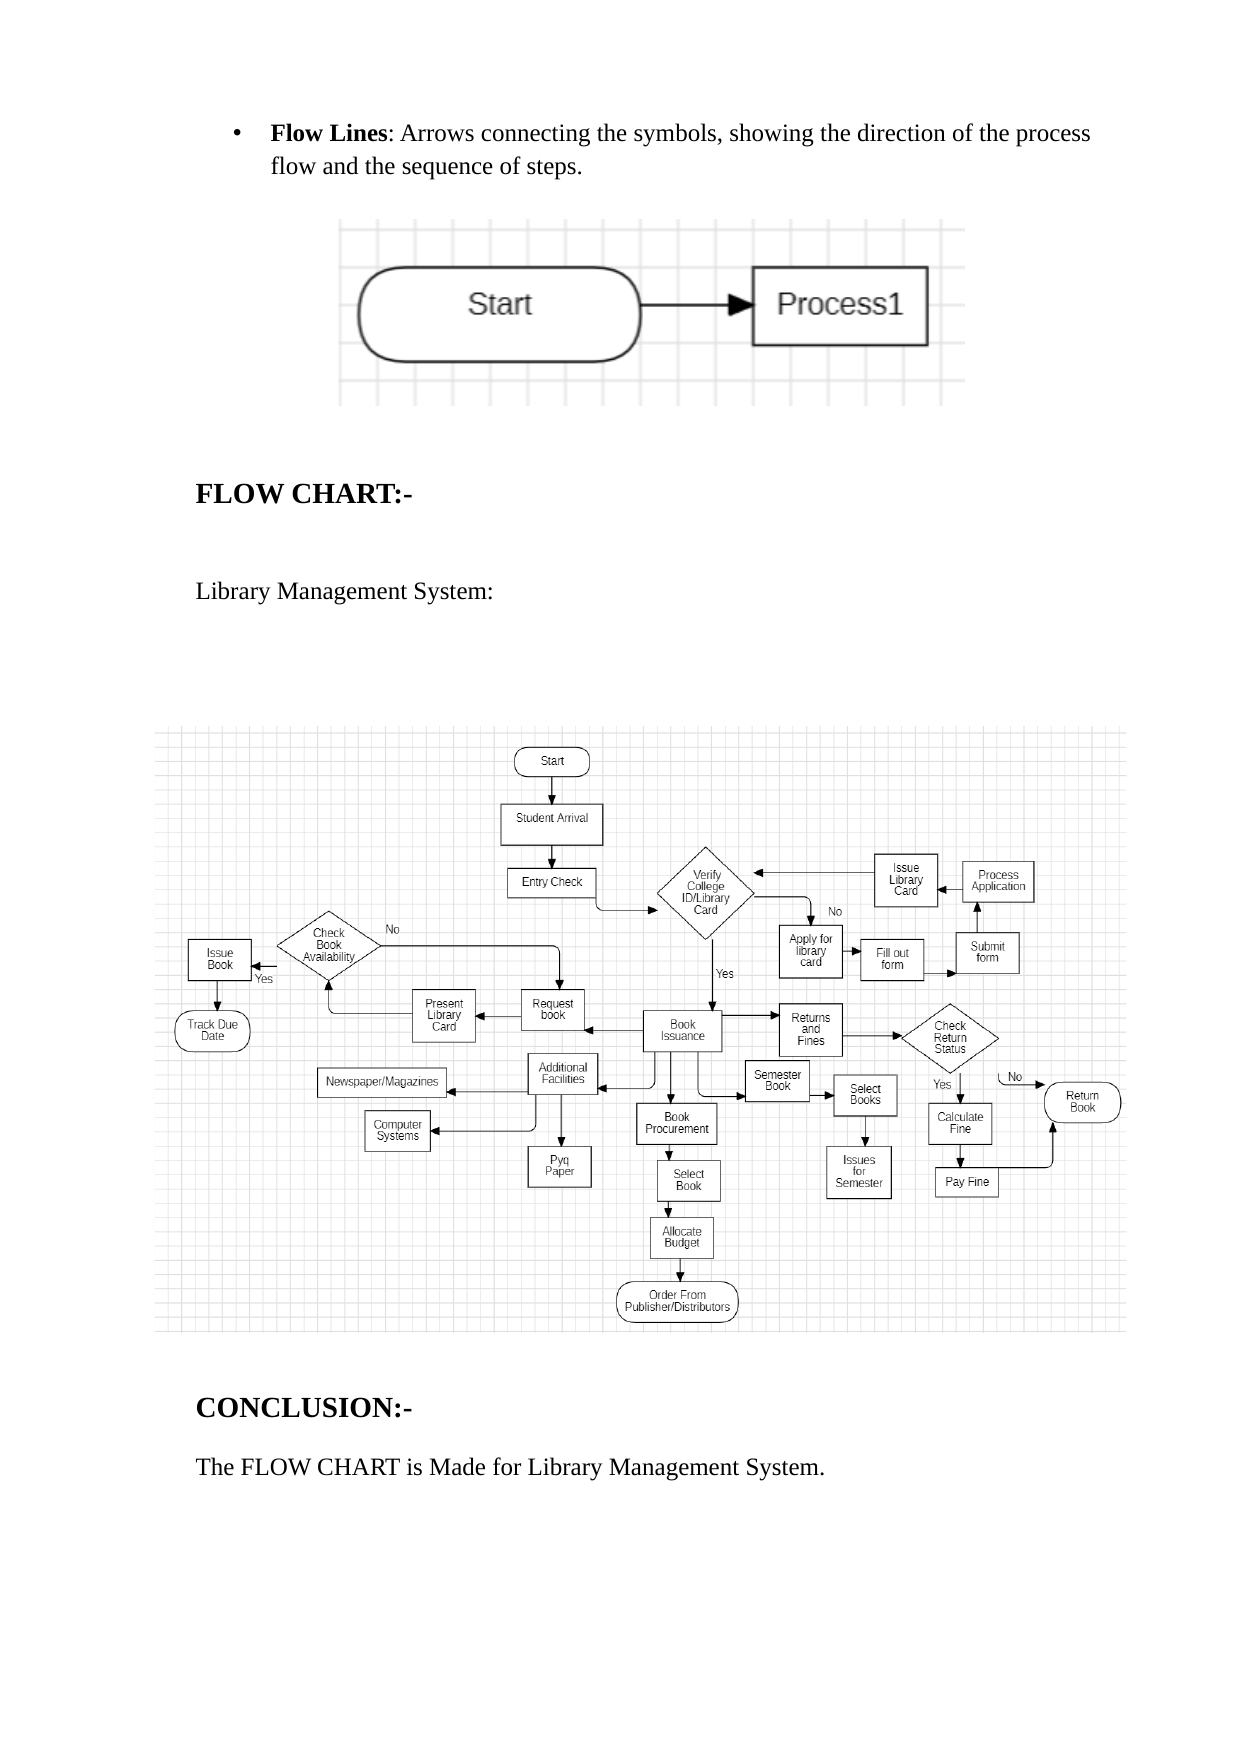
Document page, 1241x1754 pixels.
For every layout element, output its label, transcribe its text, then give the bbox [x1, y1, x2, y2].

text Library Management System: [195, 576, 1123, 605]
text CONCLUSION:- [195, 1390, 1123, 1424]
picture [338, 219, 965, 406]
text FLOW CHART:- [195, 476, 1123, 509]
list Flow Lines: Arrows connecting the symbols, showing the direction of the process flow and the sequence of steps. [233, 118, 1123, 180]
text The FLOW CHART is Made for Library Management System. [195, 1452, 1123, 1481]
picture [154, 726, 1127, 1333]
